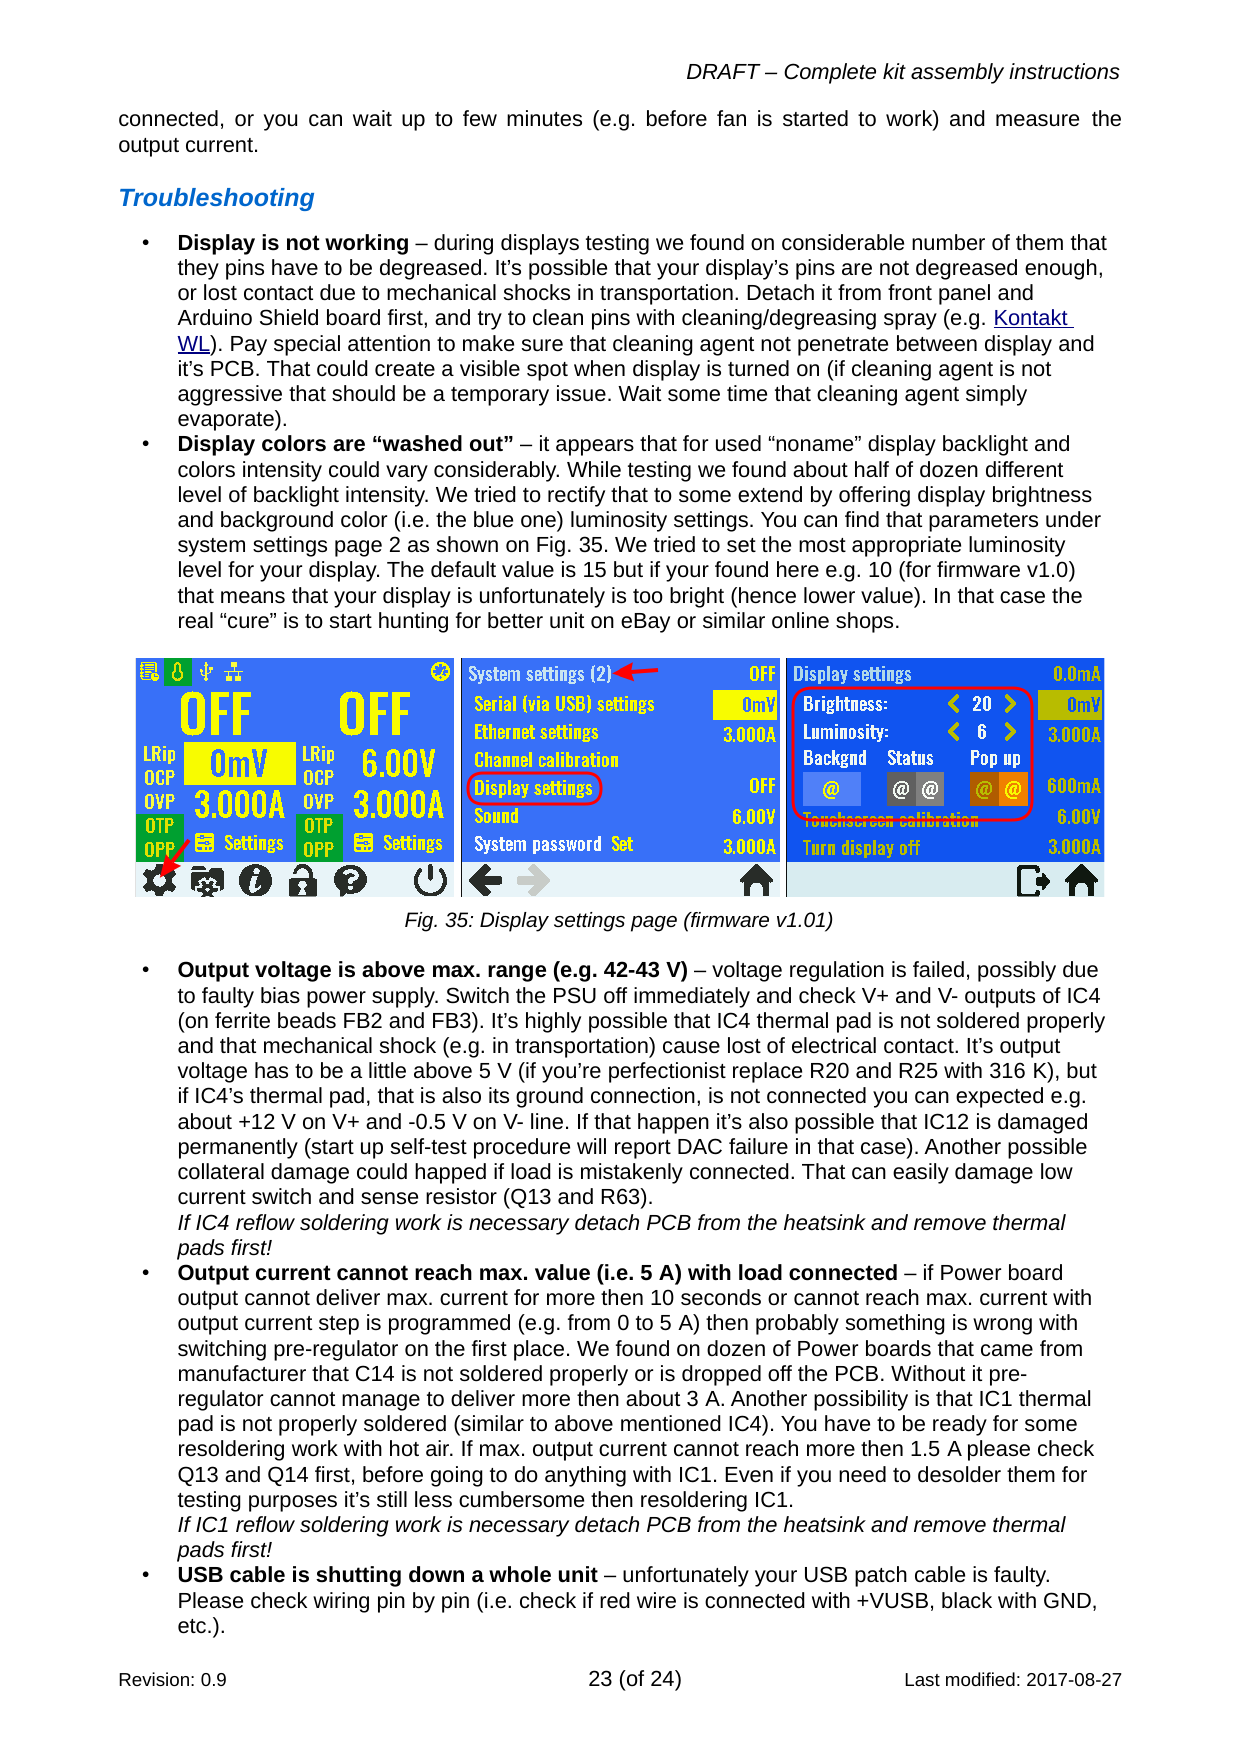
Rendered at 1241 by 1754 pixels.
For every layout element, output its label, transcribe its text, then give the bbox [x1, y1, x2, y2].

subtitle Troubleshooting [118, 183, 1122, 212]
text connected, or you can wait up to few minutes (e.g. before fan is started to work) and measure the output current. [118, 106, 1122, 157]
text Fig. 35: Display settings page (firmware v1.01) [136, 897, 1104, 932]
list Output current cannot reach max. value (i.e. 5 A) with load connected – if Power board output cannot deliver max. current for more then 10 seconds or cannot reach max. current with output current step is programmed (e.g. from 0 to 5 A) then probably something is wrong with switching pre-regulator on the first place. We found on dozen of Power boards that came from manufacturer that C14 is not soldered properly or is dropped off the PCB. Without it pre-regulator cannot manage to deliver more then about 3 A. Another possibility is that IC1 thermal pad is not properly soldered (similar to above mentioned IC4). You have to be ready for some resoldering work with hot air. If max. output current cannot reach more then 1.5 A please check Q13 and Q14 first, before going to do anything with IC1. Even if you need to desolder them for testing purposes it’s still less cumbersome then resoldering IC1. If IC1 reflow soldering work is necessary detach PCB from the heatsink and remove thermal pads first! [142, 1260, 1110, 1562]
list USB cable is shutting down a whole unit – unfortunately your USB patch cable is faulty. Please check wiring pin by pin (i.e. check if red wire is connected with +VUSB, black with GND, etc.). [142, 1562, 1110, 1638]
list Display is not working – during displays testing we found on considerable number of them that they pins have to be degreased. It’s possible that your display’s pins are not degreased enough, or lost contact due to mechanical shocks in transportation. Detach it from front panel and Arduino Shield board first, and try to clean pins with cleaning/degreasing spray (e.g. Kontakt WL). Pay special attention to make sure that cleaning agent not penetrate between display and it’s PCB. That could create a visible spot when display is turned on (if cleaning agent is not aggressive that should be a temporary issue. Wait some time that cleaning agent simply evaporate). [142, 230, 1110, 431]
list Display colors are “washed out” – it appears that for used “noname” display backlight and colors intensity could vary considerably. While testing we found about half of dozen different level of backlight intensity. We tried to rectify that to some extend by offering display brightness and background color (i.e. the blue one) luminosity settings. You can find that parameters under system settings page 2 as shown on Fig. 35. We tried to set the most appropriate luminosity level for your display. The default value is 15 but if your found here e.g. 10 (for firmware v1.0) that means that your display is unfortunately is too bright (hence lower value). In that case the real “cure” is to start hunting for better unit on eBay or similar online shops. [142, 431, 1110, 633]
picture [135, 658, 1105, 897]
list Output voltage is above max. range (e.g. 42-43 V) – voltage regulation is failed, possibly due to faulty bias power supply. Switch the PSU off immediately and check V+ and V- outputs of IC4 (on ferrite beads FB2 and FB3). It’s highly possible that IC4 thermal pad is not soldered properly and that mechanical shock (e.g. in transportation) cause lost of electrical contact. It’s output voltage has to be a little above 5 V (if you’re perfectionist replace R20 and R25 with 316 K), but if IC4’s thermal pad, that is also its ground connection, is not connected you can expected e.g. about +12 V on V+ and -0.5 V on V- line. If that happen it’s also possible that IC12 is damaged permanently (start up self-test procedure will report DAC failure in that case). Another possible collateral damage could happed if load is mistakenly connected. That can easily damage low current switch and sense resistor (Q13 and R63). If IC4 reflow soldering work is necessary detach PCB from the heatsink and remove thermal pads first! [142, 957, 1110, 1260]
